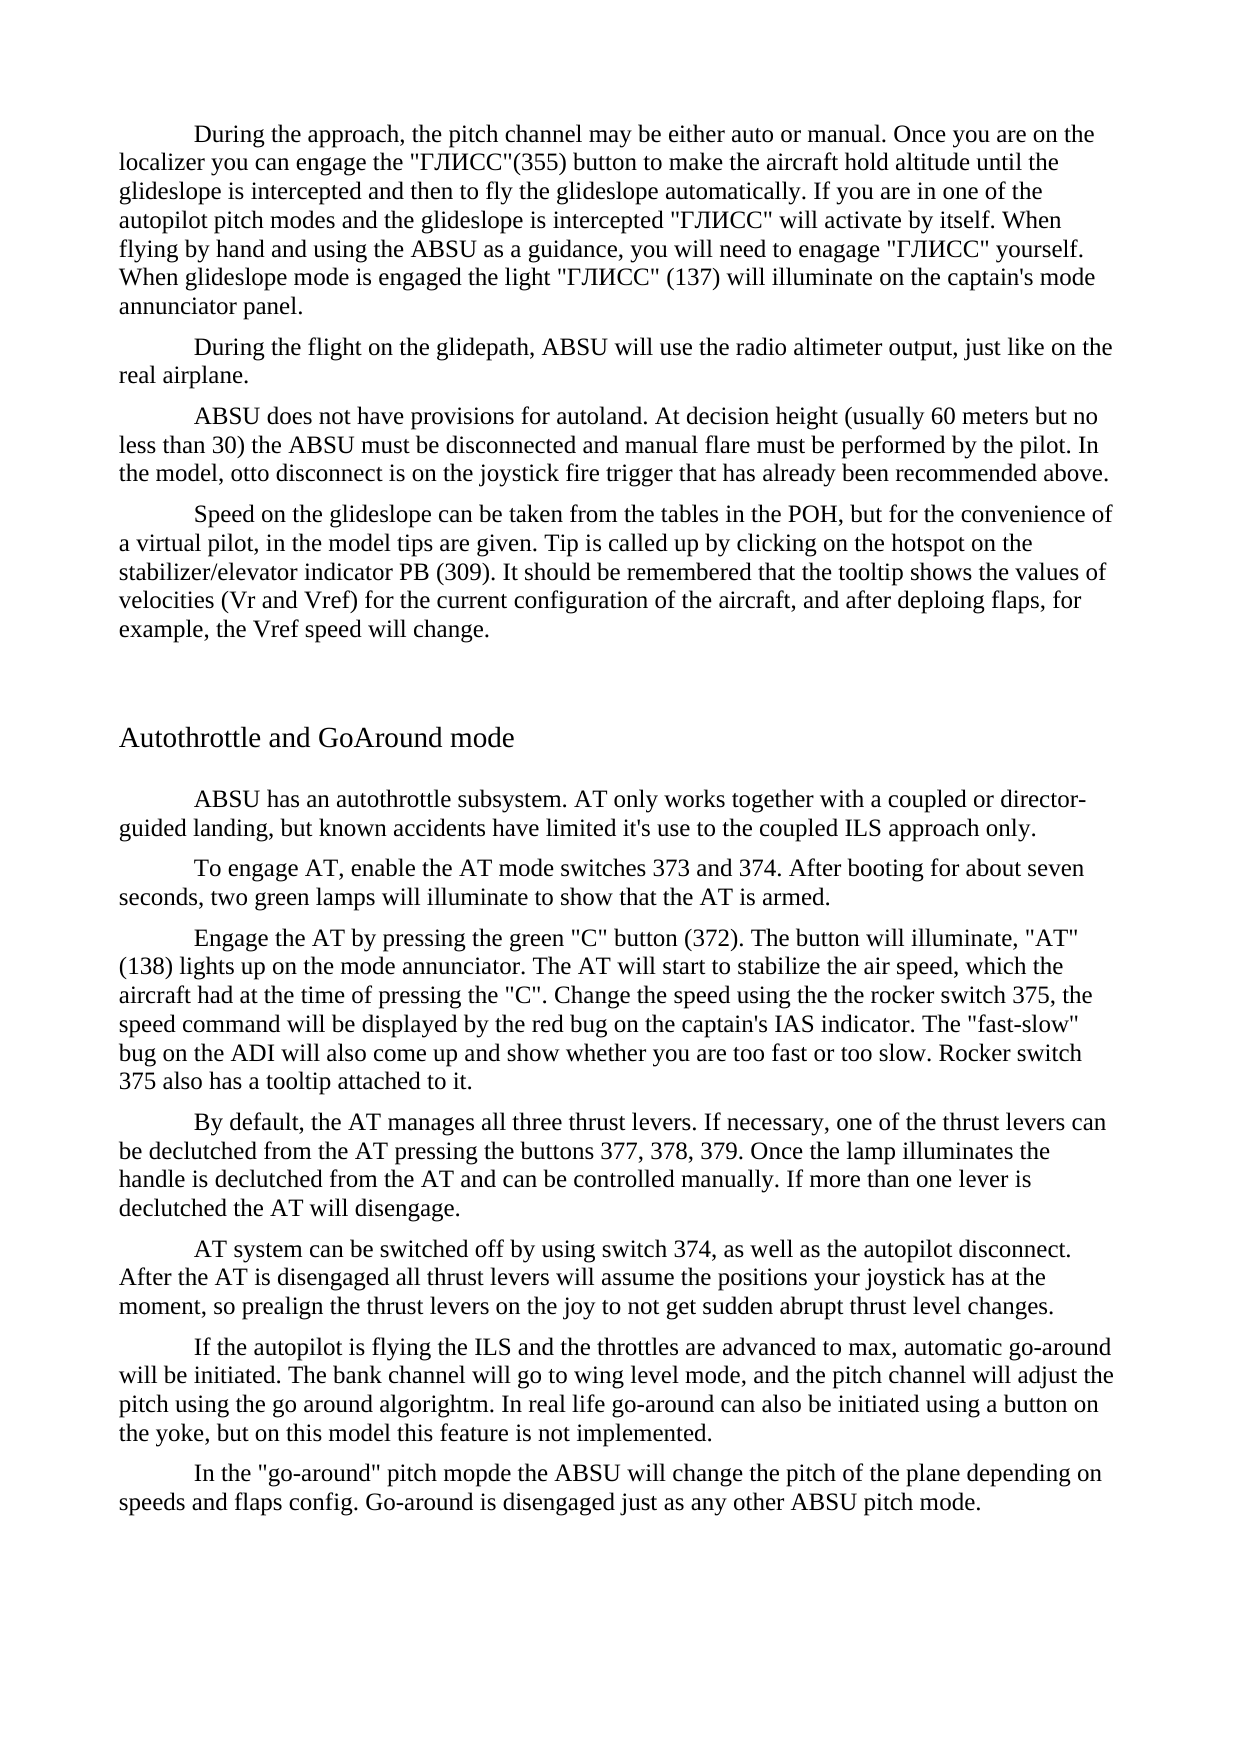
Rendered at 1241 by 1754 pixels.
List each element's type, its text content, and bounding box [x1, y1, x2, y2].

text Autothrottle and GoAround mode [119, 721, 1122, 754]
text By default, the AT manages all three thrust levers. If necessary, one of the thrust levers can be declutched from the AT pressing the buttons 377, 378, 379. Once the lamp illuminates the handle is declutched from the AT and can be controlled manually. If more than one lever is declutched the AT will disengage. [119, 1107, 1122, 1222]
text ABSU does not have provisions for autoland. At decision height (usually 60 meters but no less than 30) the ABSU must be disconnected and manual flare must be performed by the pilot. In the model, otto disconnect is on the joystick fire trigger that has already been recommended above. [119, 401, 1122, 487]
text In the "go-around" pitch mopde the ABSU will change the pitch of the plane depending on speeds and flaps config. Go-around is disengaged just as any other ABSU pitch mode. [119, 1458, 1122, 1516]
text AT system can be switched off by using switch 374, as well as the autopilot disconnect. After the AT is disengaged all thrust levers will assume the positions your joystick has at the moment, so prealign the thrust levers on the joy to not get sudden abrupt thrust level changes. [119, 1234, 1122, 1320]
text To engage AT, enable the AT mode switches 373 and 374. After booting for about seven seconds, two green lamps will illuminate to show that the AT is armed. [119, 853, 1122, 911]
text During the approach, the pitch channel may be either auto or manual. Once you are on the localizer you can engage the "ГЛИСС"(355) button to make the aircraft hold altitude until the glideslope is intercepted and then to fly the glideslope automatically. If you are in one of the autopilot pitch modes and the glideslope is intercepted "ГЛИСС" will activate by itself. When flying by hand and using the ABSU as a guidance, you will need to enagage "ГЛИСС" yourself. When glideslope mode is engaged the light "ГЛИСС" (137) will illuminate on the captain's mode annunciator panel. [119, 119, 1122, 320]
text Engage the AT by pressing the green "C" button (372). The button will illuminate, "AT" (138) lights up on the mode annunciator. The AT will start to stabilize the air speed, which the aircraft had at the time of pressing the "C". Change the speed using the the rocker switch 375, the speed command will be displayed by the red bug on the captain's IAS indicator. The "fast-slow" bug on the ADI will also come up and show whether you are too fast or too slow. Rocker switch 375 also has a tooltip attached to it. [119, 923, 1122, 1095]
text Speed on the glideslope can be taken from the tables in the POH, but for the convenience of a virtual pilot, in the model tips are given. Tip is called up by clicking on the hotspot on the stabilizer/elevator indicator PB (309). It should be remembered that the tooltip shows the values of velocities (Vr and Vref) for the current configuration of the aircraft, and after deploing flaps, for example, the Vref speed will change. [119, 499, 1122, 643]
text If the autopilot is flying the ILS and the throttles are advanced to max, automatic go-around will be initiated. The bank channel will go to wing level mode, and the pitch channel will adjust the pitch using the go around algorightm. In real life go-around can also be initiated using a button on the yoke, but on this model this feature is not implemented. [119, 1332, 1122, 1447]
text ABSU has an autothrottle subsystem. AT only works together with a coupled or director-guided landing, but known accidents have limited it's use to the coupled ILS approach only. [119, 784, 1122, 842]
text During the flight on the glidepath, ABSU will use the radio altimeter output, just like on the real airplane. [119, 332, 1122, 389]
